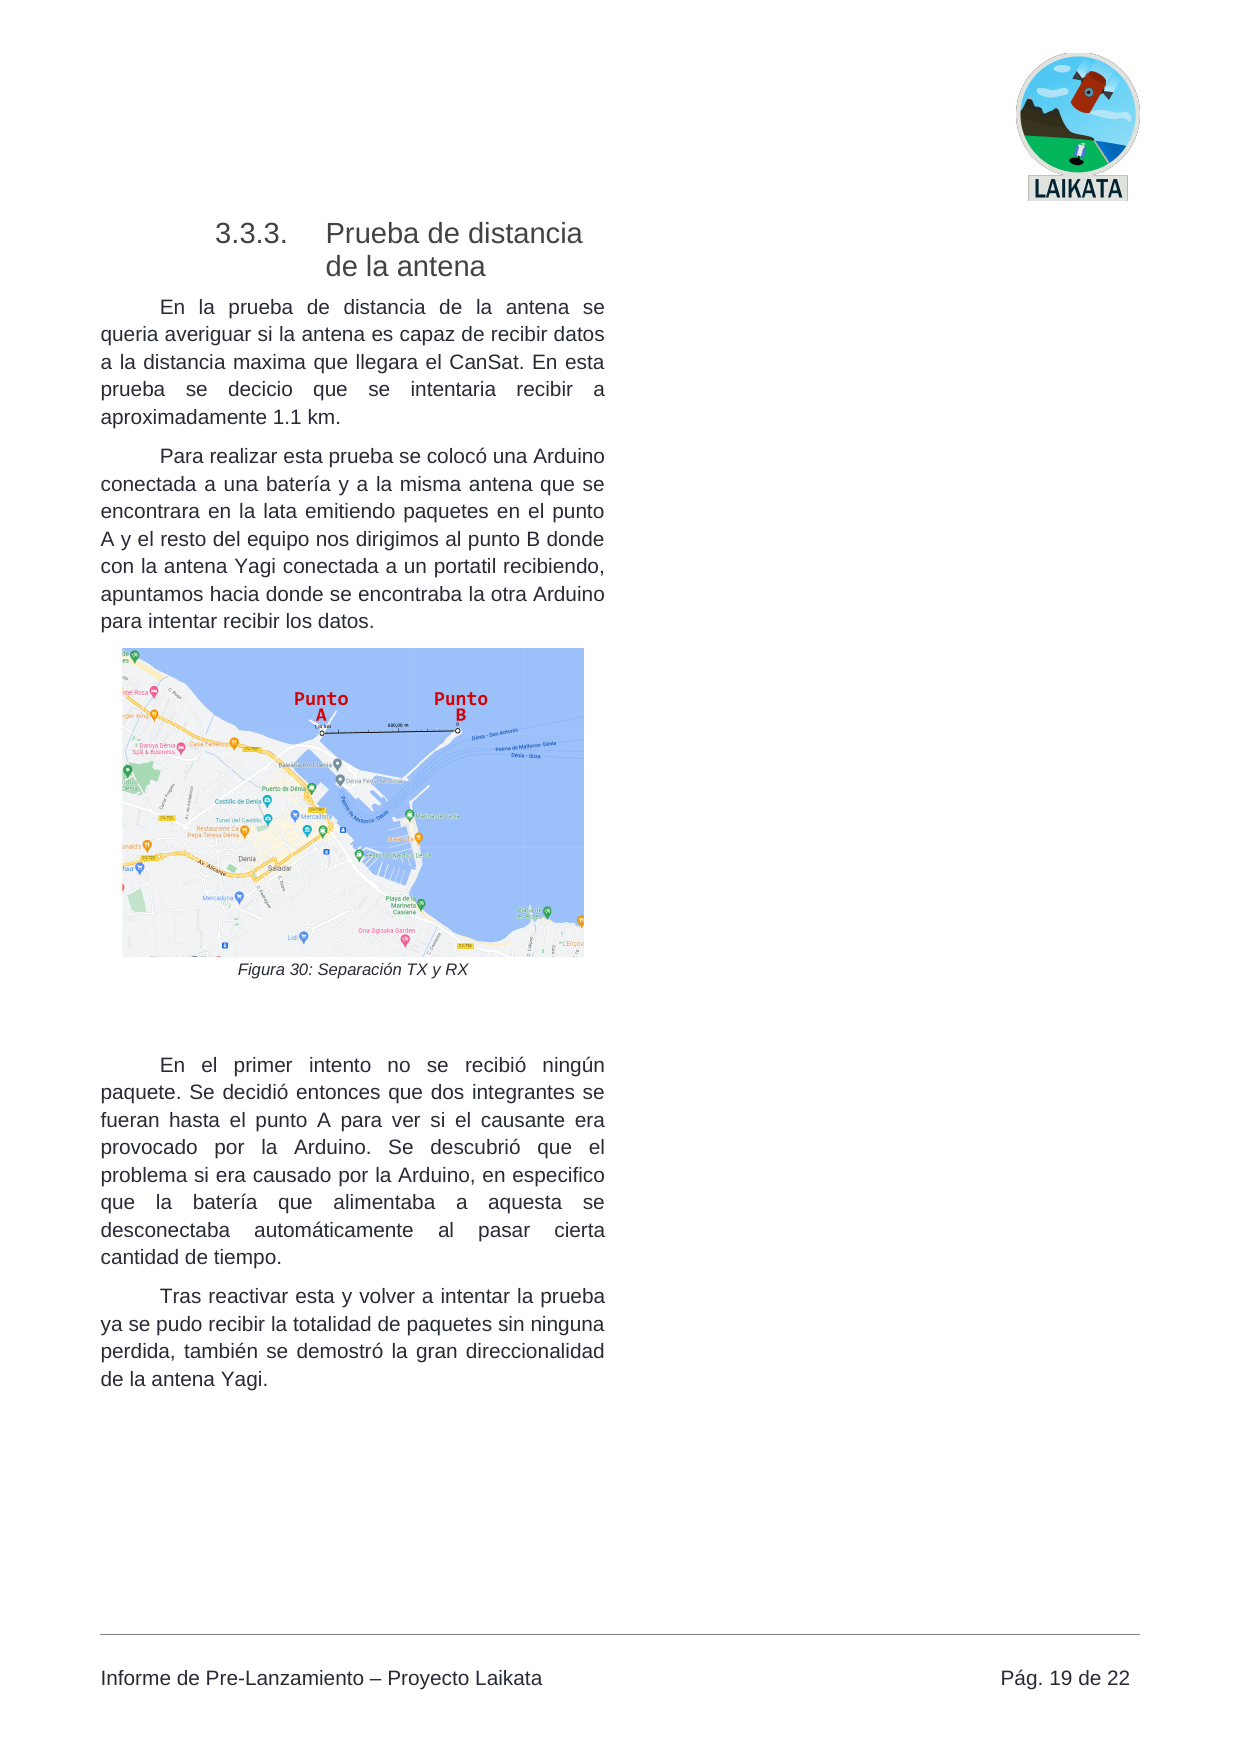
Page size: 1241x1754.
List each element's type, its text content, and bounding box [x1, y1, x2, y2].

subtitle Prueba de distancia de la antena [288, 216, 605, 283]
picture [1016, 53, 1140, 201]
text Figura 30: Separación TX y RX [122, 957, 584, 979]
text En el primer intento no se recibió ningún paquete. Se decidió entonces que dos integrantes se fueran hasta el punto A para ver si el causante era provocado por la Arduino. Se descubrió que el problema si era causado por la Arduino, en especifico que la batería que alimentaba a aquesta se desconectaba automáticamente al pasar cierta cantidad de tiempo. [100, 1053, 605, 1269]
text Para realizar esta prueba se colocó una Arduino conectada a una batería y a la misma antena que se encontrara en la lata emitiendo paquetes en el punto A y el resto del equipo nos dirigimos al punto B donde con la antena Yagi conectada a un portatil recibiendo, apuntamos hacia donde se encontraba la otra Arduino para intentar recibir los datos. [100, 444, 605, 633]
text En la prueba de distancia de la antena se queria averiguar si la antena es capaz de recibir datos a la distancia maxima que llegara el CanSat. En esta prueba se decicio que se intentaria recibir a aproximadamente 1.1 km. [100, 295, 605, 429]
text Tras reactivar esta y volver a intentar la prueba ya se pudo recibir la totalidad de paquetes sin ninguna perdida, también se demostró la gran direccionalidad de la antena Yagi. [100, 1284, 605, 1391]
picture [122, 648, 584, 957]
